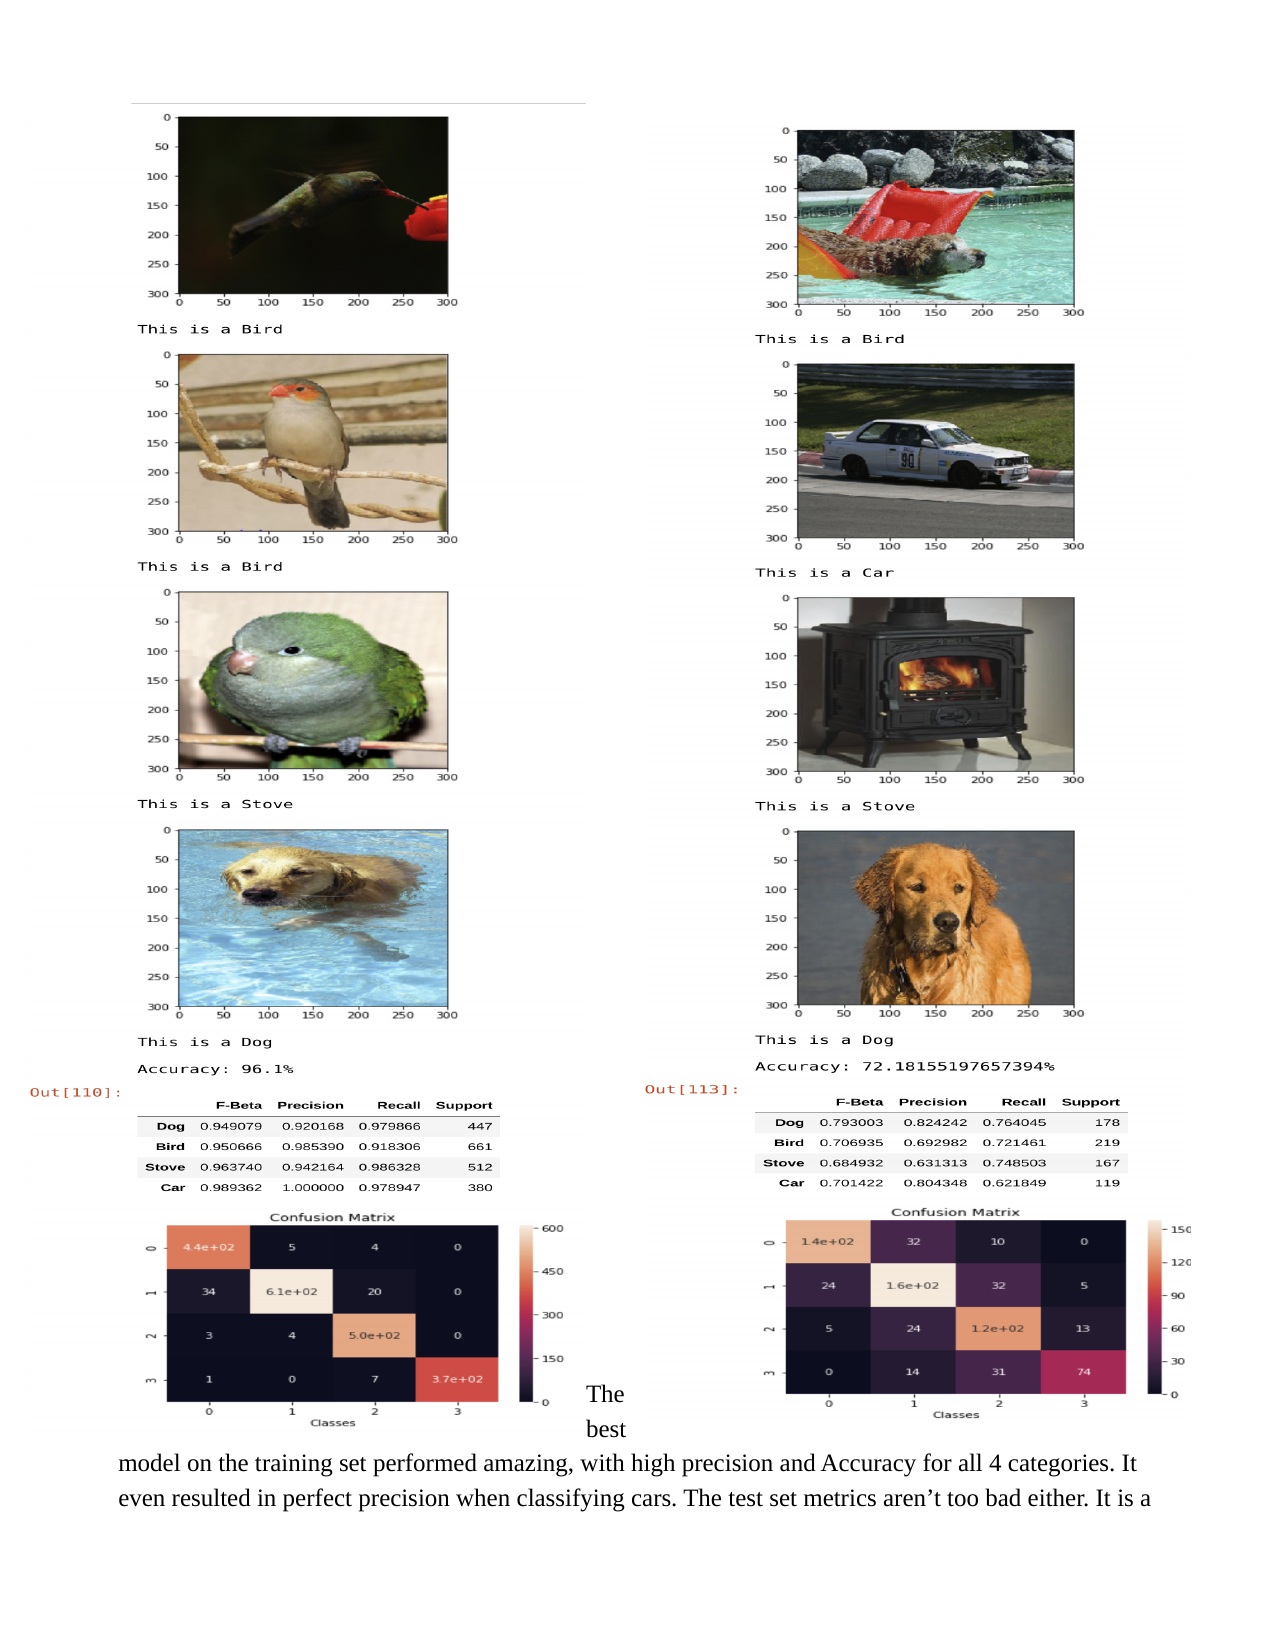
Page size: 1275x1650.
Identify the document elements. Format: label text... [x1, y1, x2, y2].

picture [25, 103, 586, 1432]
text The best model on the training set performed amazing, with high precision and Accuracy for all 4 categories. It even resulted in perfect precision when classifying cars. The test set metrics aren’t too bad either. It is a [118, 1345, 1157, 1511]
picture [642, 119, 1191, 1427]
